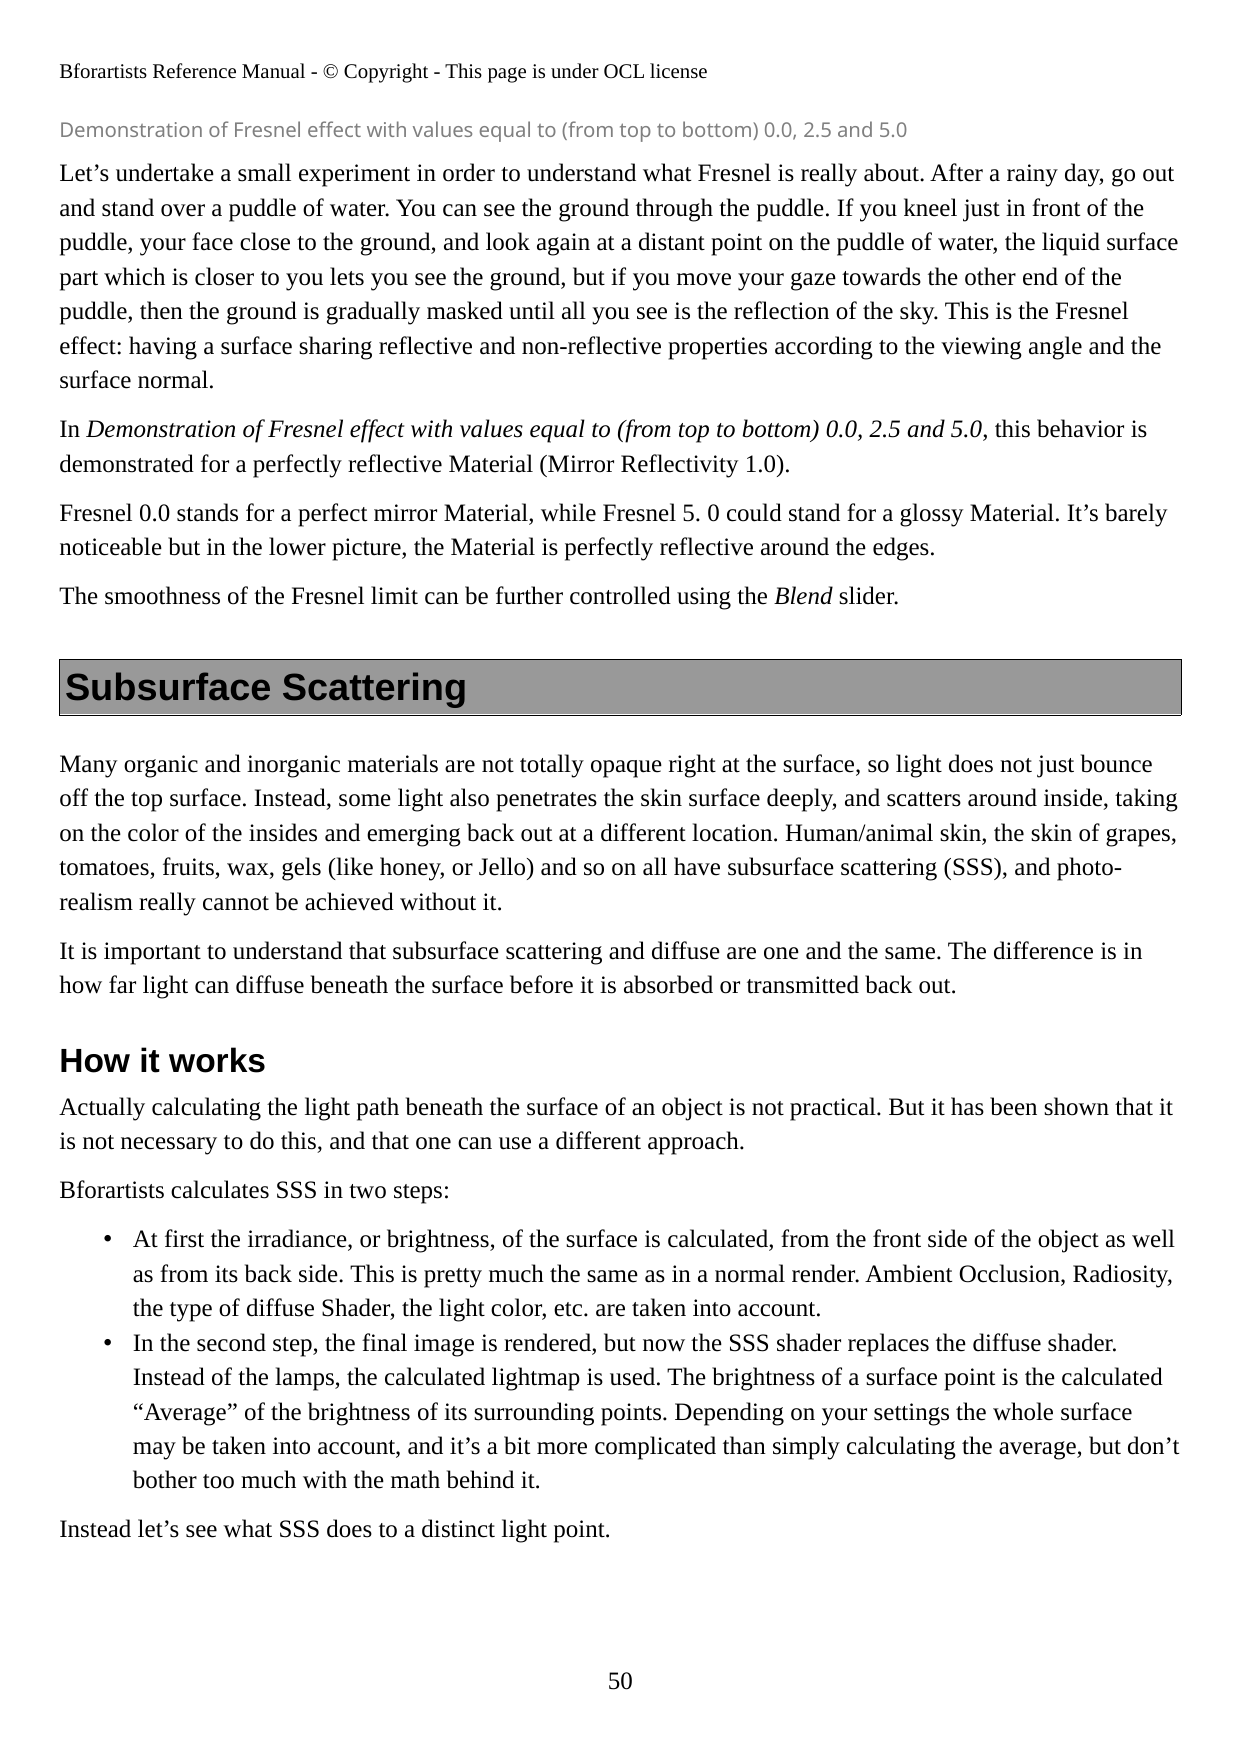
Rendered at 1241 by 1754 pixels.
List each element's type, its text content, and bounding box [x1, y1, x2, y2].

text The smoothness of the Fresnel limit can be further controlled using the Blend slider. [59, 581, 1181, 610]
text Bforartists calculates SSS in two steps: [59, 1175, 1181, 1204]
text In Demonstration of Fresnel effect with values equal to (from top to bottom) 0.0, 2.5 and 5.0, this behavior is demonstrated for a perfectly reflective Material (Mirror Reflectivity 1.0). [59, 414, 1181, 478]
table_header Subsurface Scattering [60, 660, 1181, 714]
text Many organic and inorganic materials are not totally opaque right at the surface, so light does not just bounce off the top surface. Instead, some light also penetrates the skin surface deeply, and scatters around inside, taking on the color of the insides and emerging back out at a different location. Human/animal skin, the skin of grapes, tomatoes, fruits, wax, gels (like honey, or Jello) and so on all have subsurface scattering (SSS), and photo-realism really cannot be achieved without it. [59, 749, 1181, 916]
text It is important to understand that subsurface scattering and diffuse are one and the same. The difference is in how far light can diffuse beneath the surface before it is absorbed or transmitted back out. [59, 936, 1181, 999]
subtitle How it works [59, 1040, 1181, 1079]
text Let’s undertake a small experiment in order to understand what Fresnel is really about. After a rainy day, go out and stand over a puddle of water. You can see the ground through the puddle. If you kneel just in front of the puddle, your face close to the ground, and look again at a distant point on the puddle of water, the liquid surface part which is closer to you lets you see the ground, but if you move your gaze towards the other end of the puddle, then the ground is gradually masked until all you see is the reflection of the sky. This is the Fresnel effect: having a surface sharing reflective and non-reflective properties according to the viewing angle and the surface normal. [59, 158, 1181, 394]
list In the second step, the final image is rendered, but now the SSS shader replaces the diffuse shader. Instead of the lamps, the calculated lightmap is used. The brightness of a surface point is the calculated “Average” of the brightness of its surrounding points. Depending on your settings the whole surface may be taken into account, and it’s a bit more complicated than simply calculating the average, but don’t bother too much with the math behind it. [103, 1328, 1181, 1494]
text Fresnel 0.0 stands for a perfect mirror Material, while Fresnel 5. 0 could stand for a glossy Material. It’s barely noticeable but in the lower picture, the Material is perfectly reflective around the edges. [59, 498, 1181, 561]
text Demonstration of Fresnel effect with values equal to (from top to bottom) 0.0, 2.5 and 5.0 [59, 113, 1181, 144]
list At first the irradiance, or brightness, of the surface is calculated, from the front side of the object as well as from its back side. This is pretty much the same as in a normal render. Ambient Occlusion, Radiosity, the type of diffuse Shader, the light color, etc. are taken into account. [103, 1224, 1181, 1322]
text Actually calculating the light path beneath the surface of an object is not practical. But it has been shown that it is not necessary to do this, and that one can use a different approach. [59, 1092, 1181, 1155]
text Instead let’s see what SSS does to a distinct light point. [59, 1514, 1181, 1543]
